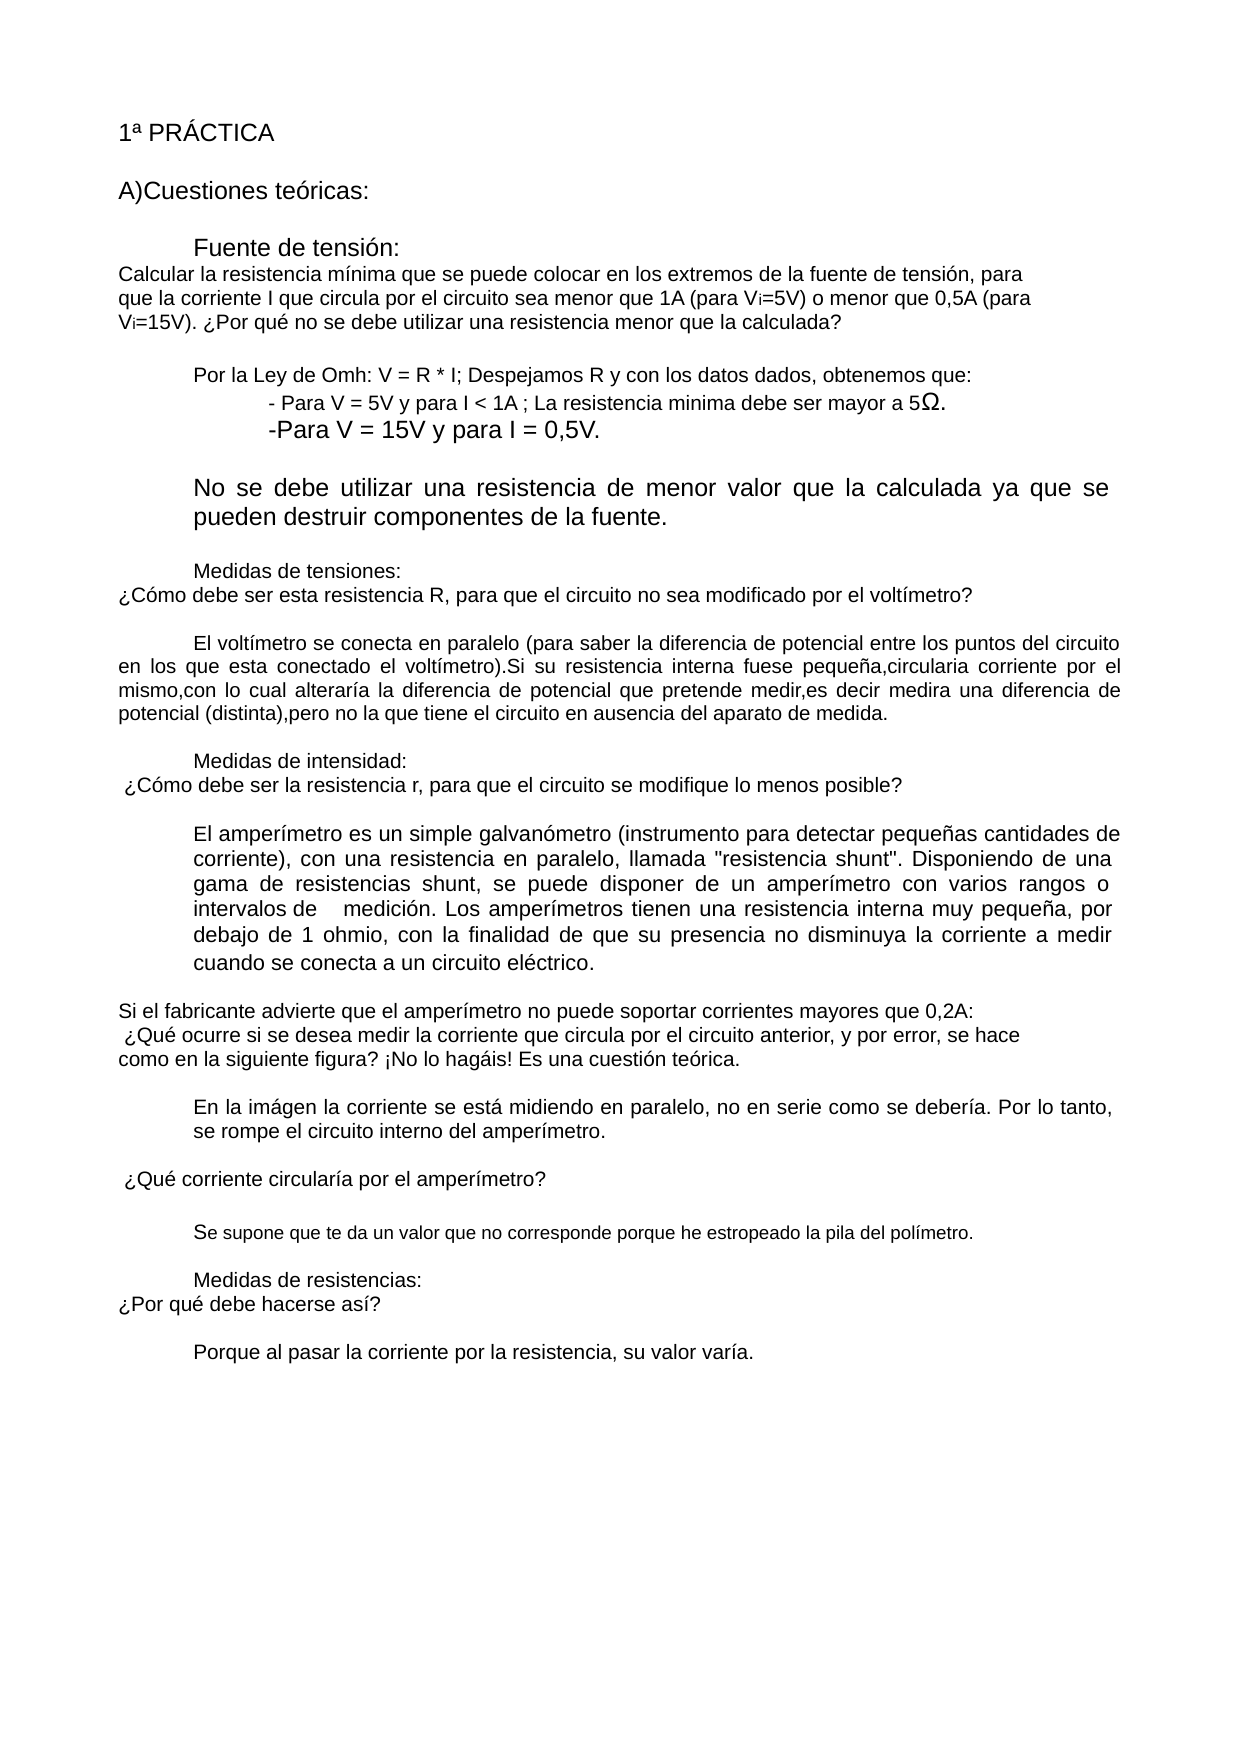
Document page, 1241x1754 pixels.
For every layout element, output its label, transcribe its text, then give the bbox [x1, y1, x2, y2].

text - Para V = 5V y para I < 1A ; La resistencia minima debe ser mayor a 5Ω. [118, 386, 1122, 415]
text Si el fabricante advierte que el amperímetro no puede soportar corrientes mayores que 0,2A: [118, 999, 1122, 1023]
text ¿Qué ocurre si se desea medir la corriente que circula por el circuito anterior, y por error, se hace [118, 1023, 1122, 1047]
text Vi=15V). ¿Por qué no se debe utilizar una resistencia menor que la calculada? [118, 310, 1122, 334]
text ¿Qué corriente circularía por el amperímetro? [118, 1167, 1122, 1191]
text ¿Cómo debe ser la resistencia r, para que el circuito se modifique lo menos posible? [118, 773, 1122, 797]
text Medidas de resistencias: [118, 1268, 1122, 1292]
text El voltímetro se conecta en paralelo (para saber la diferencia de potencial entre los puntos del circuito en los que esta conectado el voltímetro).Si su resistencia interna fuese pequeña,circularia corriente por el mismo,con lo cual alteraría la diferencia de potencial que pretende medir,es decir medira una diferencia de potencial (distinta),pero no la que tiene el circuito en ausencia del aparato de medida. [118, 631, 1122, 725]
text ¿Por qué debe hacerse así? [118, 1292, 1122, 1316]
text Porque al pasar la corriente por la resistencia, su valor varía. [118, 1339, 1122, 1363]
text como en la siguiente figura? ¡No lo hagáis! Es una cuestión teórica. [118, 1047, 1122, 1071]
text Medidas de intensidad: [118, 749, 1122, 773]
text En la imágen la corriente se está midiendo en paralelo, no en serie como se debería. Por lo tanto, se rompe el circuito interno del amperímetro. [118, 1095, 1122, 1143]
text Fuente de tensión: [118, 233, 1122, 262]
text que la corriente I que circula por el circuito sea menor que 1A (para Vi=5V) o menor que 0,5A (para [118, 286, 1122, 310]
text ¿Cómo debe ser esta resistencia R, para que el circuito no sea modificado por el voltímetro? [118, 583, 1122, 607]
text Por la Ley de Omh: V = R * I; Despejamos R y con los datos dados, obtenemos que: [118, 362, 1122, 386]
text Calcular la resistencia mínima que se puede colocar en los extremos de la fuente de tensión, para [118, 262, 1122, 286]
text 1ª PRÁCTICA [118, 118, 1122, 147]
text Se supone que te da un valor que no corresponde porque he estropeado la pila del polímetro. [118, 1220, 1122, 1244]
text A)Cuestiones teóricas: [118, 176, 1122, 204]
text -Para V = 15V y para I = 0,5V. [118, 415, 1122, 444]
text No se debe utilizar una resistencia de menor valor que la calculada ya que se pueden destruir componentes de la fuente. [118, 473, 1122, 530]
text El amperímetro es un simple galvanómetro (instrumento para detectar pequeñas cantidades de corriente), con una resistencia en paralelo, llamada "resistencia shunt". Disponiendo de una gama de resistencias shunt, se puede disponer de un amperímetro con varios rangos o intervalos de medición. Los amperímetros tienen una resistencia interna muy pequeña, por debajo de 1 ohmio, con la finalidad de que su presencia no disminuya la corriente a medir cuando se conecta a un circuito eléctrico. [118, 821, 1122, 975]
text Medidas de tensiones: [118, 559, 1122, 583]
